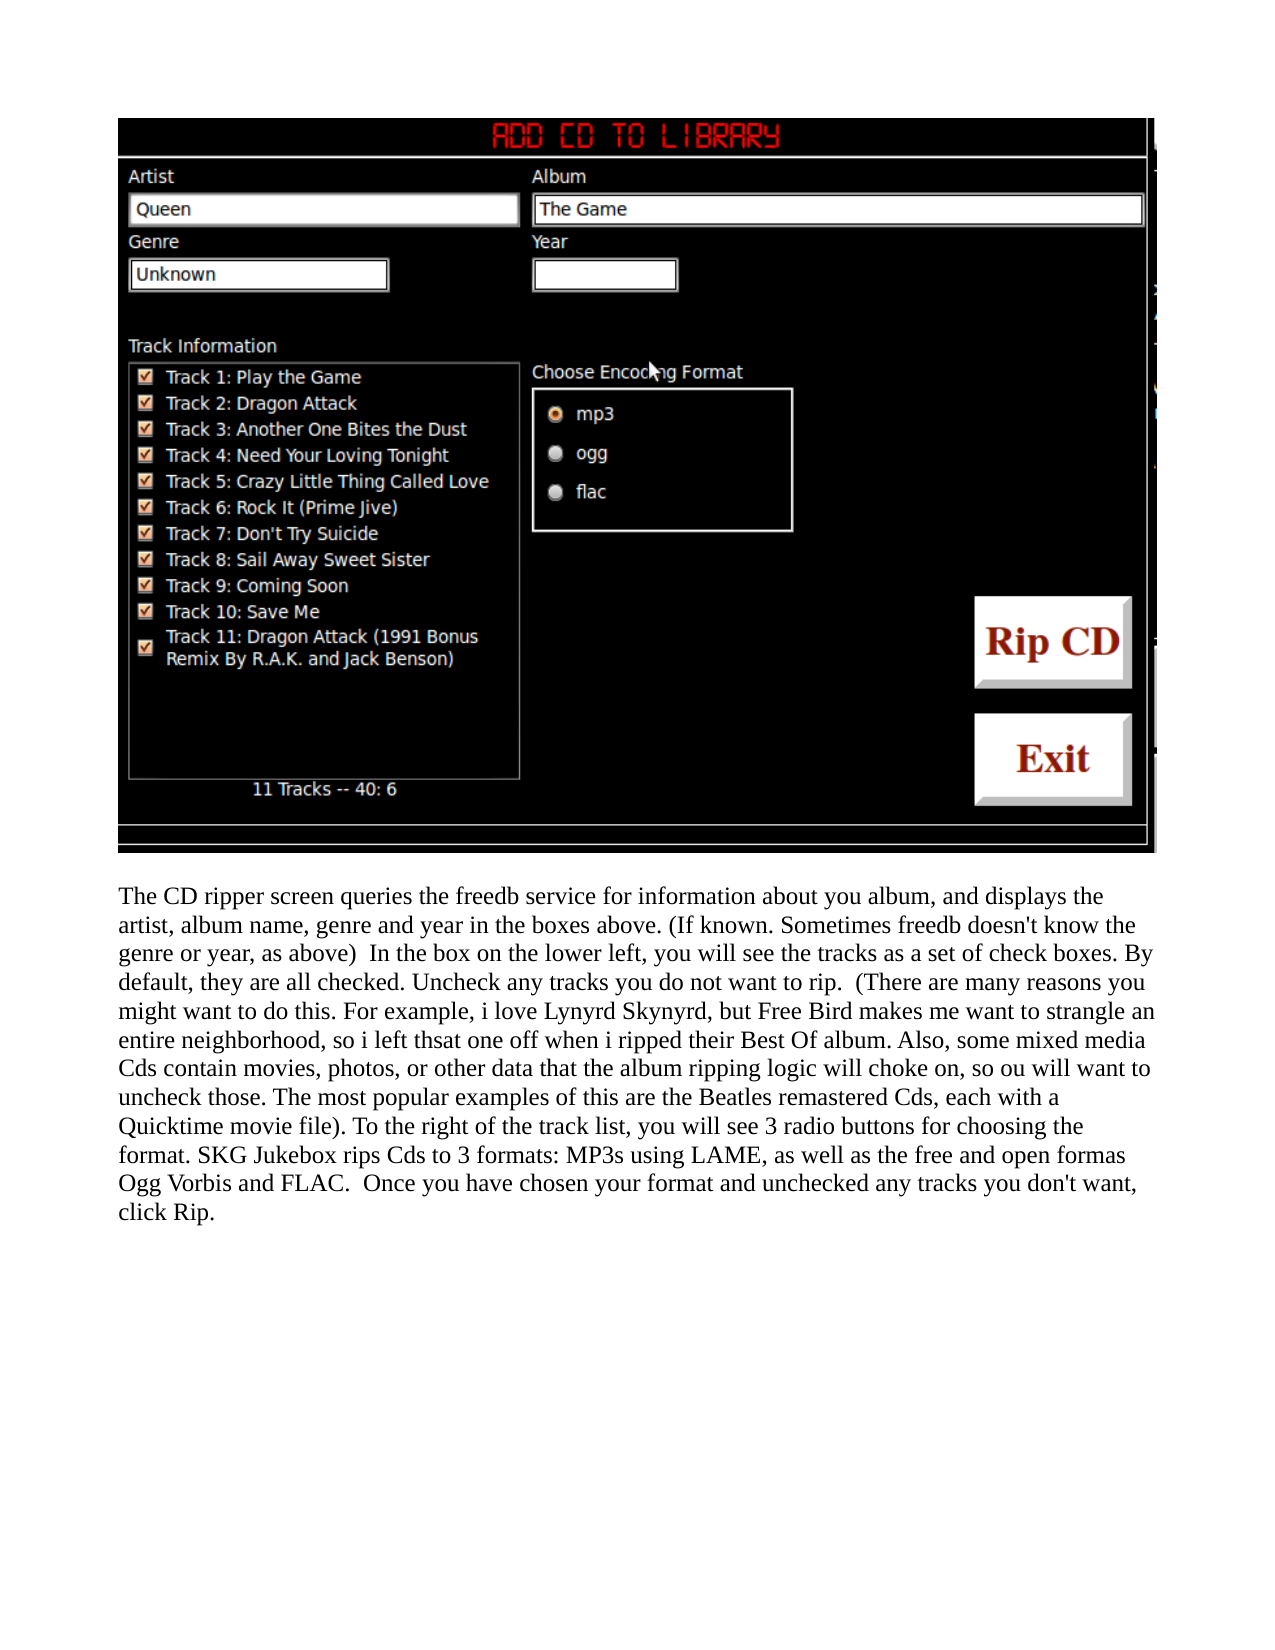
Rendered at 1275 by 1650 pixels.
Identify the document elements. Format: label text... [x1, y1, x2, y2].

picture [118, 118, 1157, 853]
text The CD ripper screen queries the freedb service for information about you album, and displays the artist, album name, genre and year in the boxes above. (If known. Sometimes freedb doesn't know the genre or year, as above) In the box on the lower left, you will see the tracks as a set of check boxes. By default, they are all checked. Uncheck any tracks you do not want to rip. (There are many reasons you might want to do this. For example, i love Lynyrd Skynyrd, but Free Bird makes me want to strangle an entire neighborhood, so i left thsat one off when i ripped their Best Of album. Also, some mixed media Cds contain movies, photos, or other data that the album ripping logic will choke on, so ou will want to uncheck those. The most popular examples of this are the Beatles remastered Cds, each with a Quicktime movie file). To the right of the track list, you will see 3 radio buttons for choosing the format. SKG Jukebox rips Cds to 3 formats: MP3s using LAME, as well as the free and open formas Ogg Vorbis and FLAC. Once you have chosen your format and unchecked any tracks you don't want, click Rip. [118, 881, 1157, 1226]
